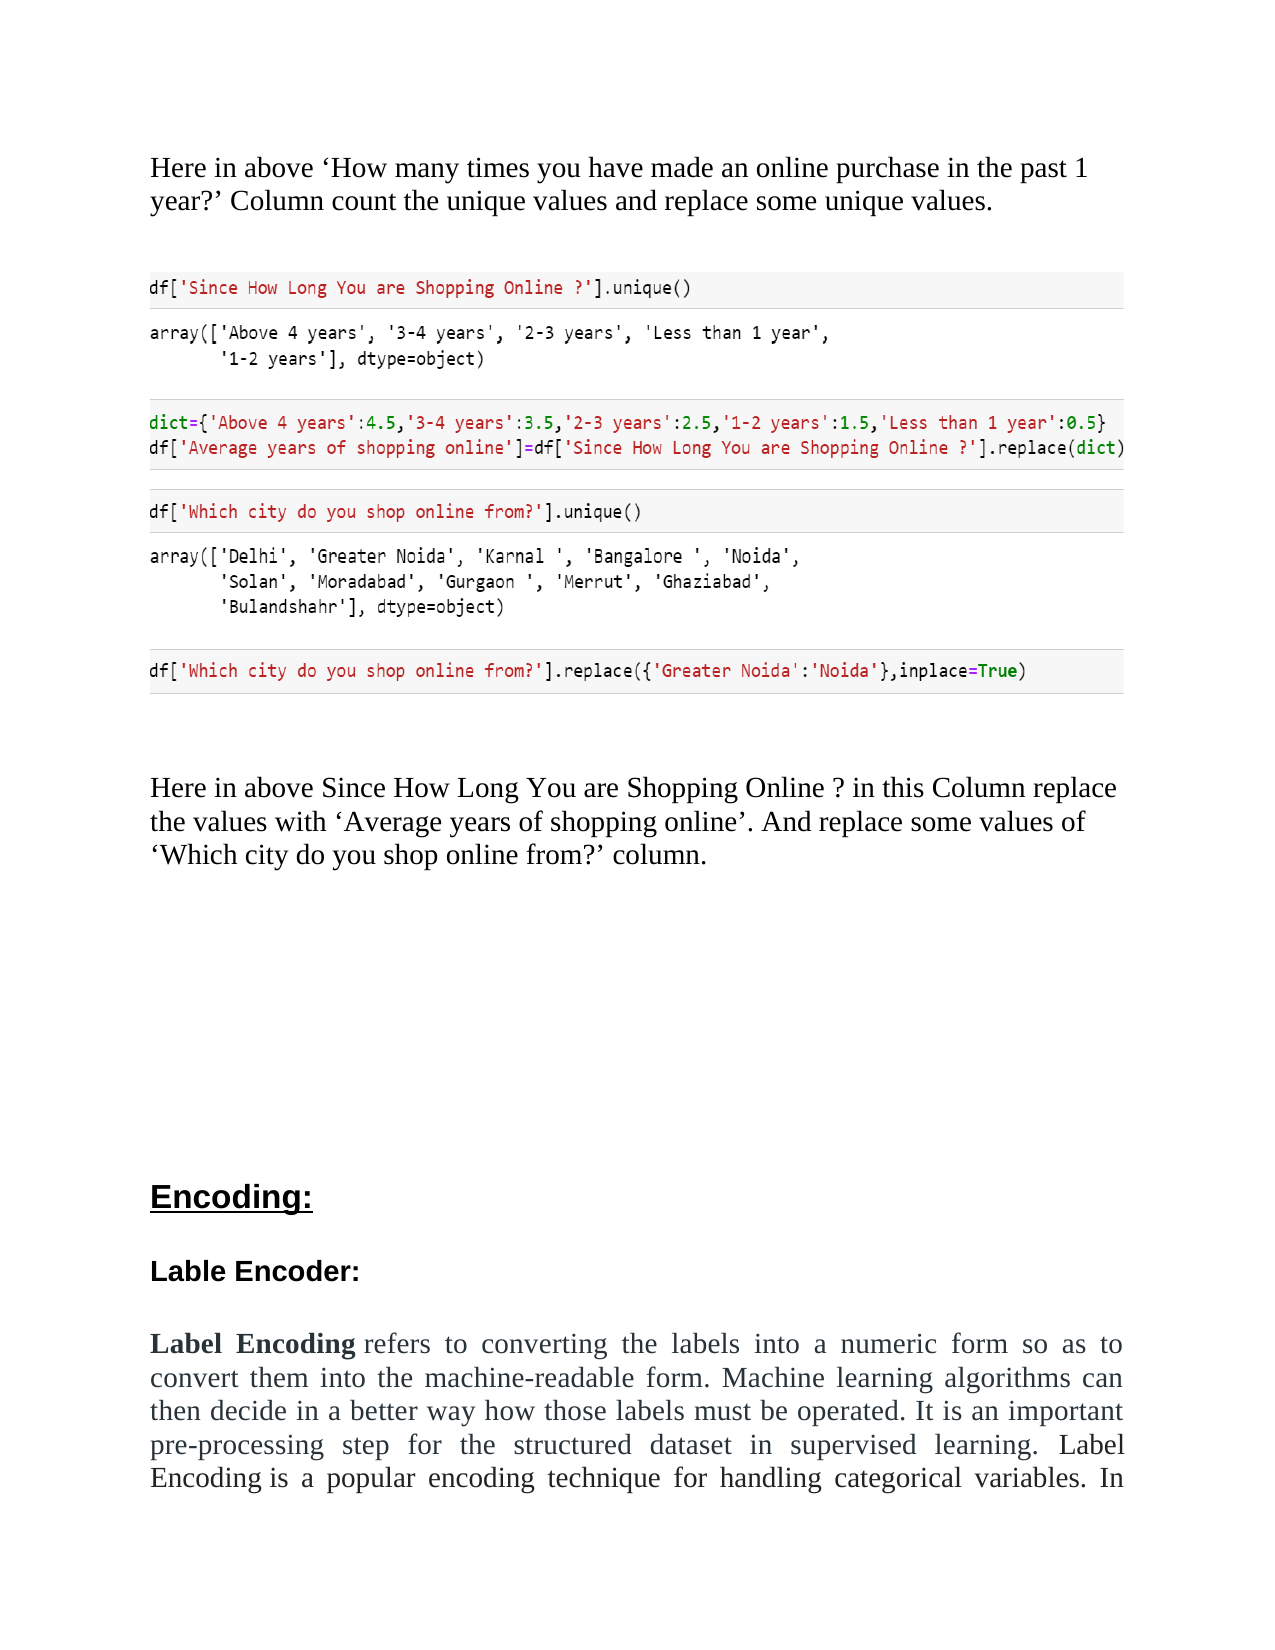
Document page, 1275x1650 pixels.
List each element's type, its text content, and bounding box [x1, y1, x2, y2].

text Label Encoding refers to converting the labels into a numeric form so as to convert them into the machine-readable form. Machine learning algorithms can then decide in a better way how those labels must be operated. It is an important pre-processing step for the structured dataset in supervised learning. Label Encoding is a popular encoding technique for handling categorical variables. In [150, 1326, 1125, 1494]
text Here in above Since How Long You are Shopping Online ? in this Column replace the values with ‘Average years of shopping online’. And replace some values of ‘Which city do you shop online from?’ column. [150, 770, 1125, 871]
text Here in above ‘How many times you have made an online purchase in the past 1 year?’ Column count the unique values and replace some unique values. [150, 150, 1125, 217]
text Encoding: [150, 1178, 1125, 1216]
text Lable Encoder: [150, 1254, 1125, 1288]
